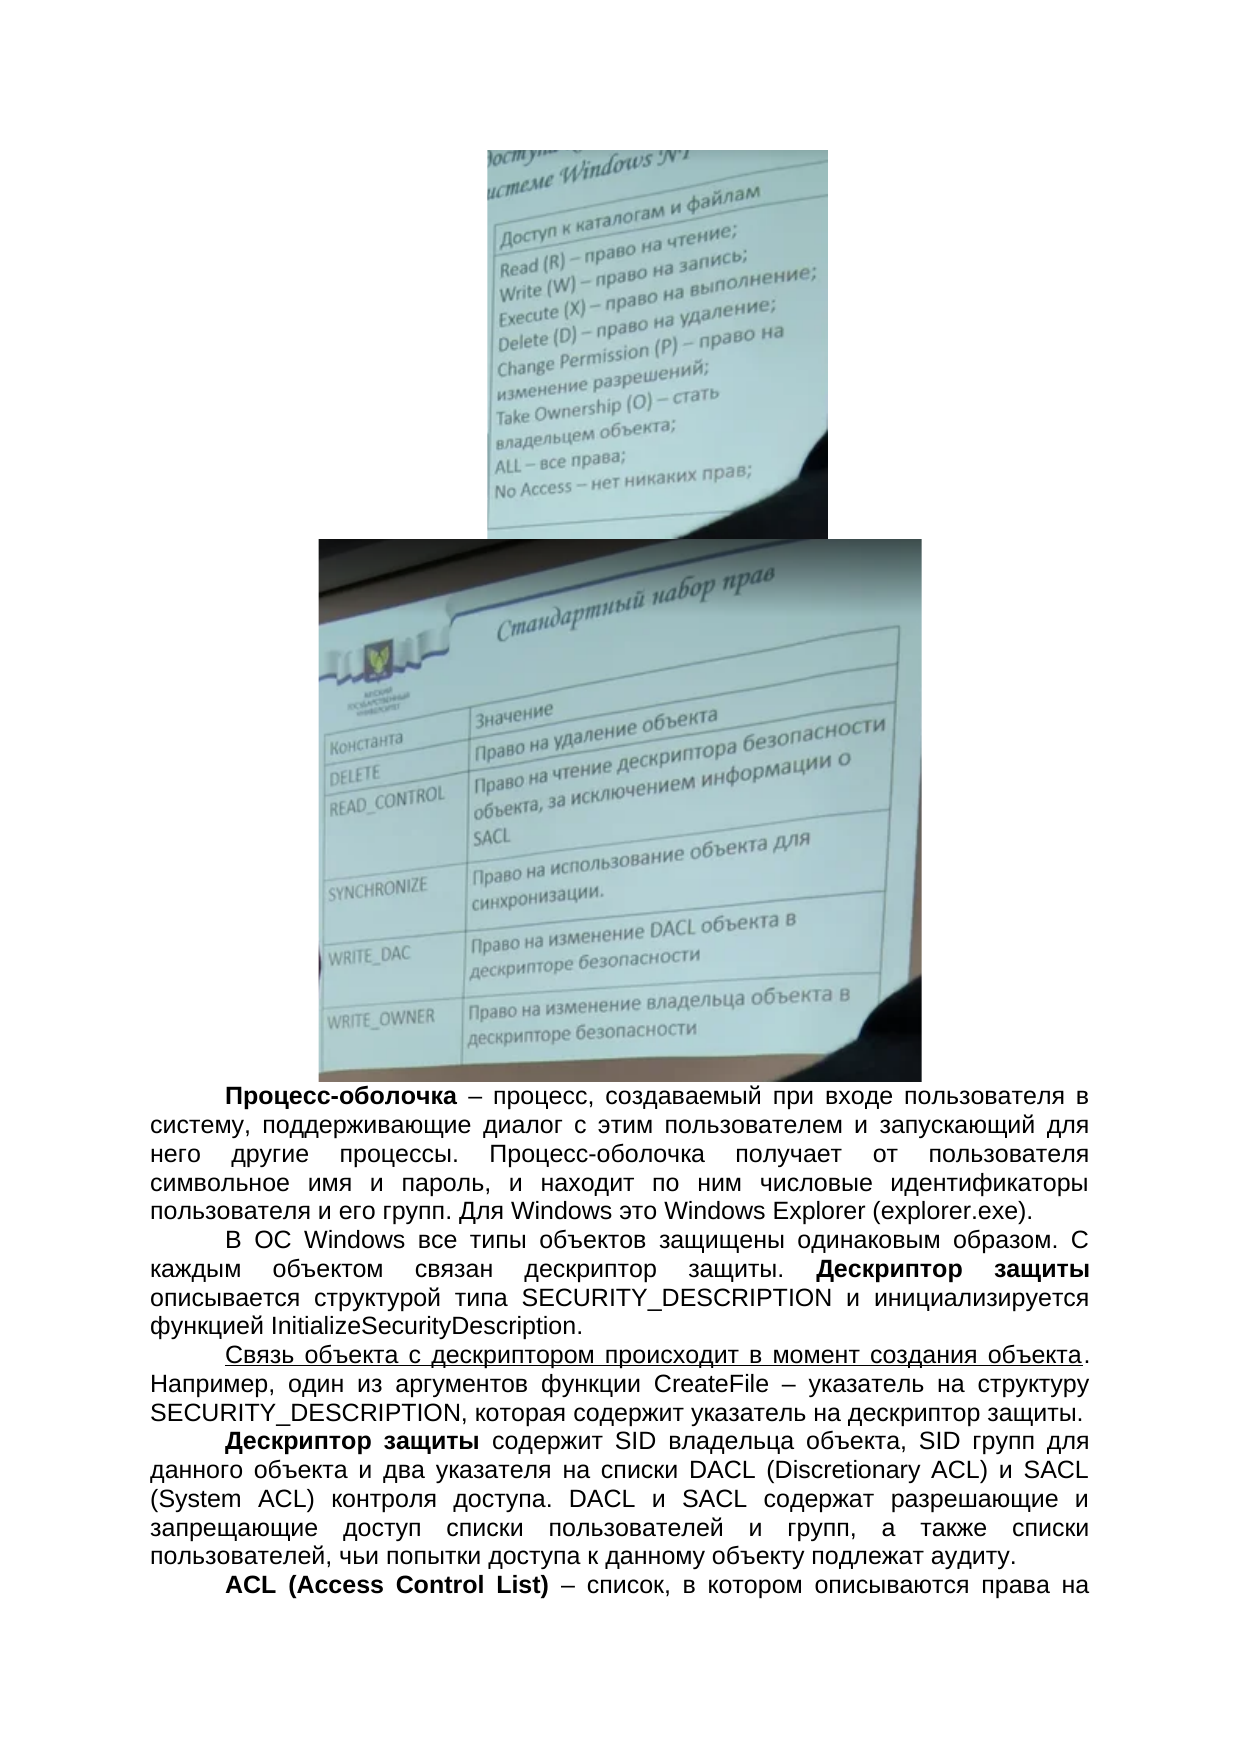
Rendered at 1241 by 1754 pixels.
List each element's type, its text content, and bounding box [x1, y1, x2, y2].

text Дескриптор защиты содержит SID владельца объекта, SID групп для данного объекта и два указателя на списки DACL (Discretionary ACL) и SACL (System ACL) контроля доступа. DACL и SACL содержат разрешающие и запрещающие доступ списки пользователей и групп, а также списки пользователей, чьи попытки доступа к данному объекту подлежат аудиту. [150, 1426, 1090, 1570]
text В ОС Windows все типы объектов защищены одинаковым образом. С каждым объектом связан дескриптор защиты. Дескриптор защиты описывается структурой типа SECURITY_DESCRIPTION и инициализируется функцией InitializeSecurityDescription. [150, 1225, 1090, 1340]
text Связь объекта с дескриптором происходит в момент создания объекта. Например, один из аргументов функции CreateFile – указатель на структуру SECURITY_DESCRIPTION, которая содержит указатель на дескриптор защиты. [150, 1340, 1090, 1426]
text ACL (Access Control List) – список, в котором описываются права на [150, 1570, 1090, 1599]
picture [318, 150, 922, 1082]
text Процесс-оболочка – процесс, создаваемый при входе пользователя в систему, поддерживающие диалог с этим пользователем и запускающий для него другие процессы. Процесс-оболочка получает от пользователя символьное имя и пароль, и находит по ним числовые идентификаторы пользователя и его групп. Для Windows это Windows Explorer (explorer.exe). [150, 1081, 1090, 1225]
